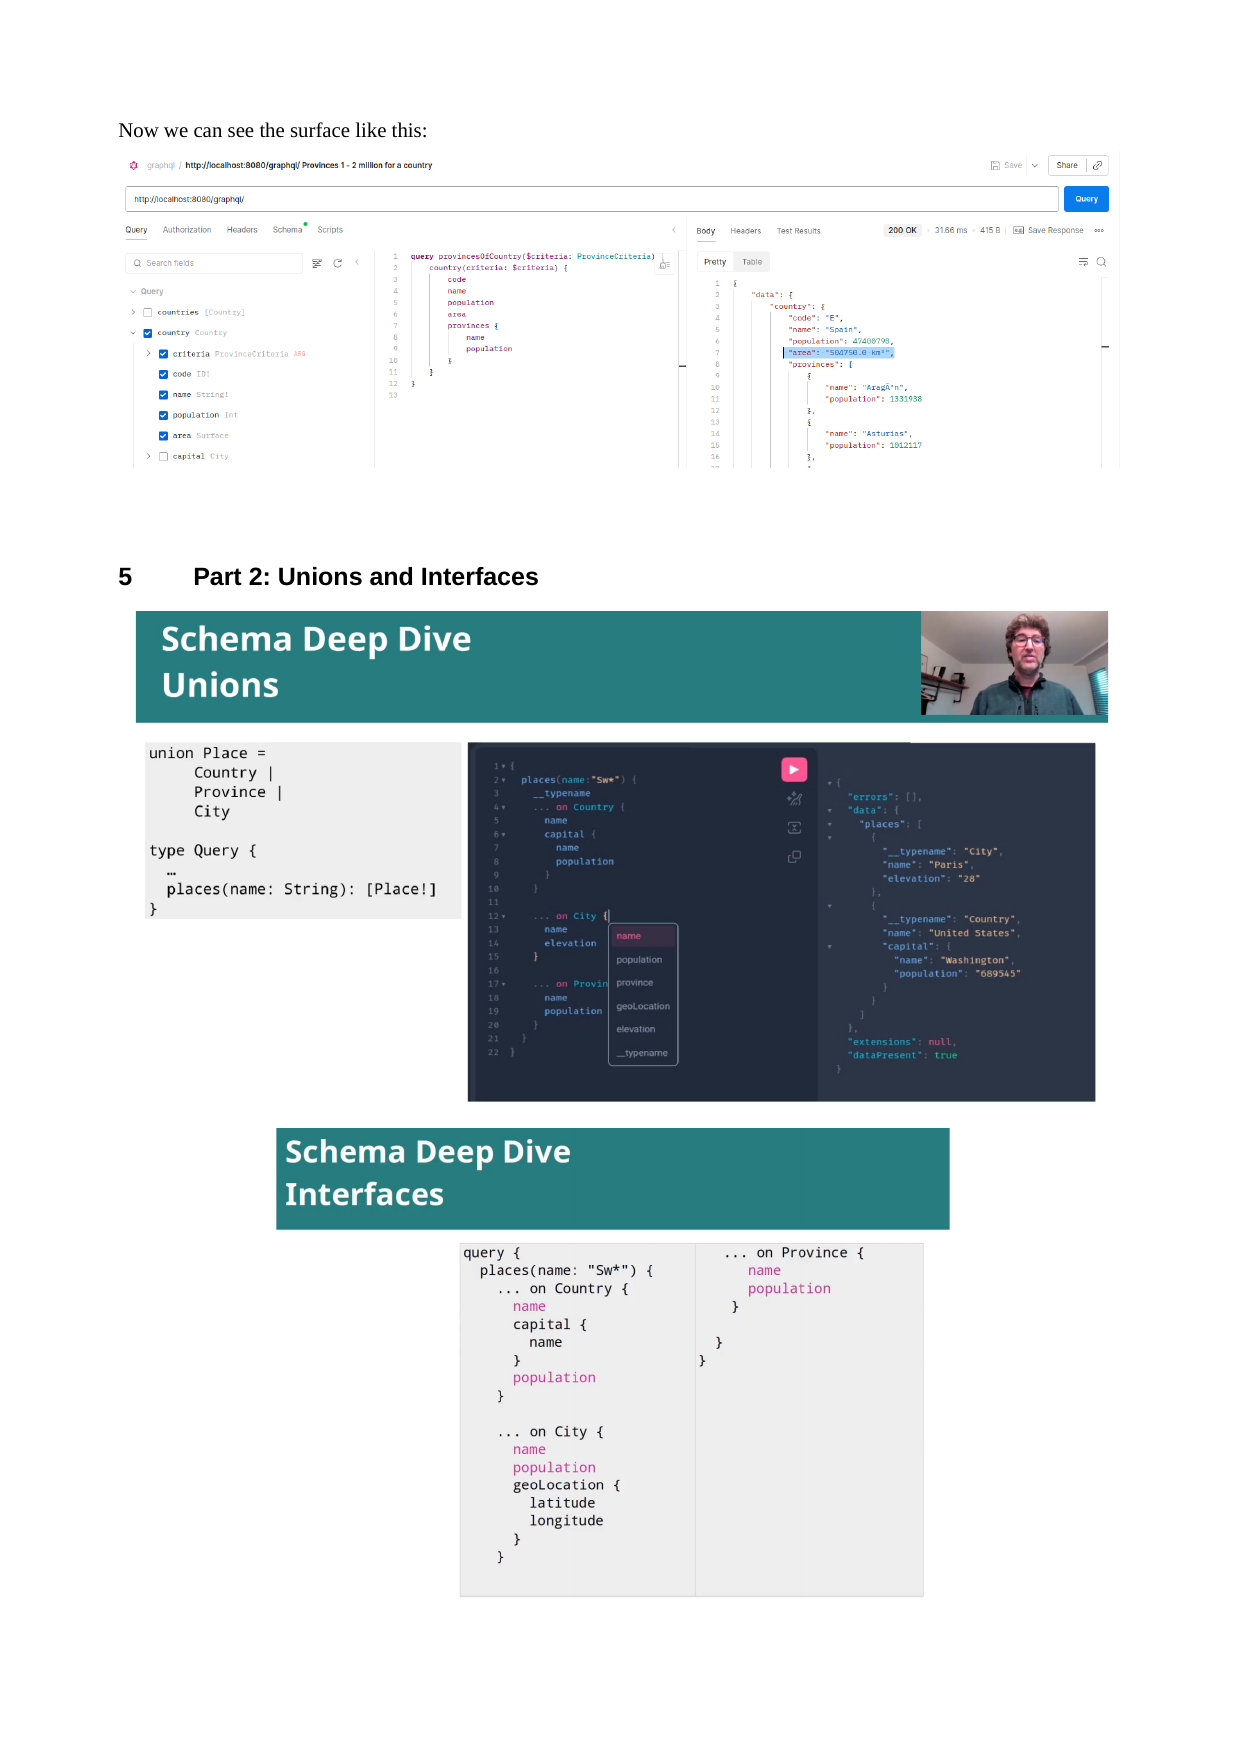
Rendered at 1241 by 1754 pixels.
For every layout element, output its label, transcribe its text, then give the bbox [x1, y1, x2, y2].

text Now we can see the surface like this: [118, 118, 1122, 142]
picture [118, 151, 1123, 468]
subtitle Part 2: Unions and Interfaces [118, 562, 1122, 590]
picture [135, 611, 1109, 1109]
picture [276, 1128, 950, 1602]
